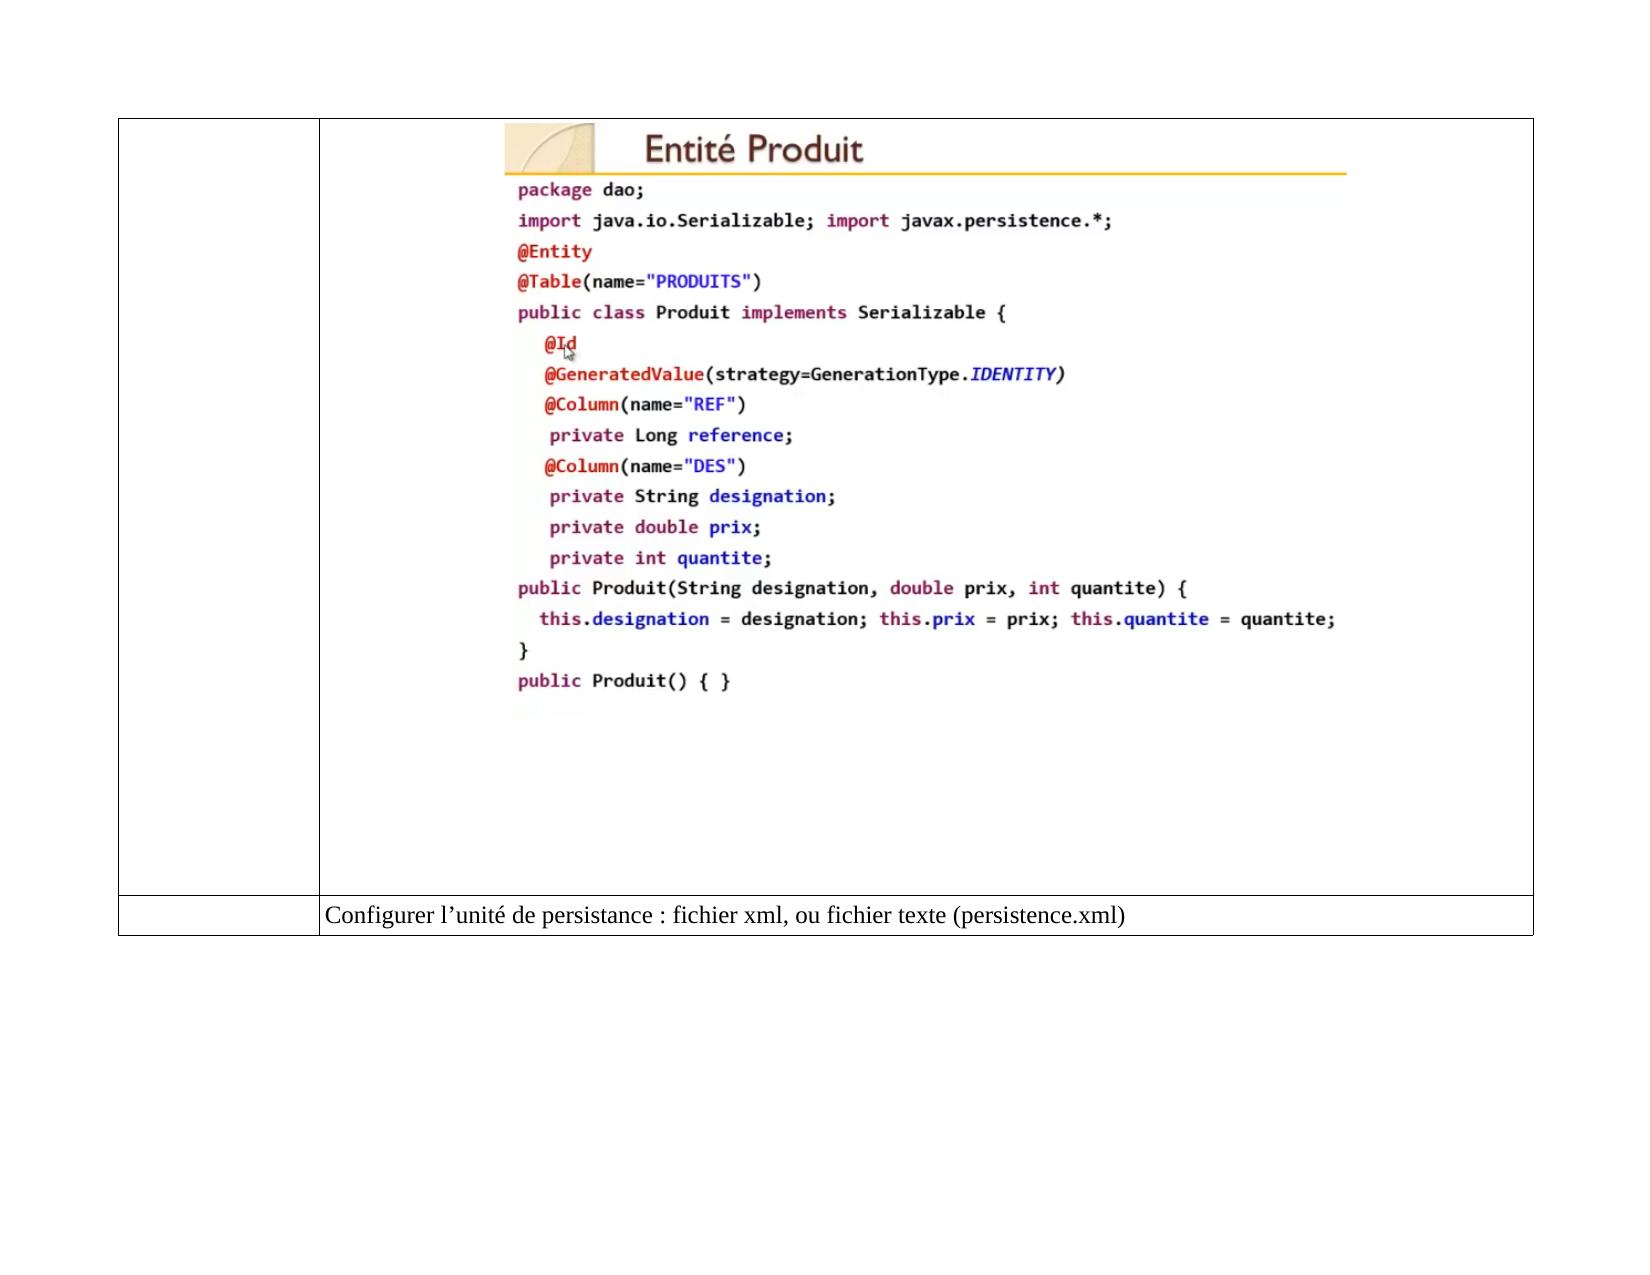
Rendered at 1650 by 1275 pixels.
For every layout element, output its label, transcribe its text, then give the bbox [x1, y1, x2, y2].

table_cell [320, 119, 1533, 895]
table_cell [119, 119, 319, 895]
table_cell [119, 896, 319, 935]
table_cell Configurer l’unité de persistance : fichier xml, ou fichier texte (persistence.xml) Créer les implémentations de des méthodes métier, qui vont utiliser un EntityManager [320, 896, 1533, 935]
picture [504, 123, 1347, 717]
